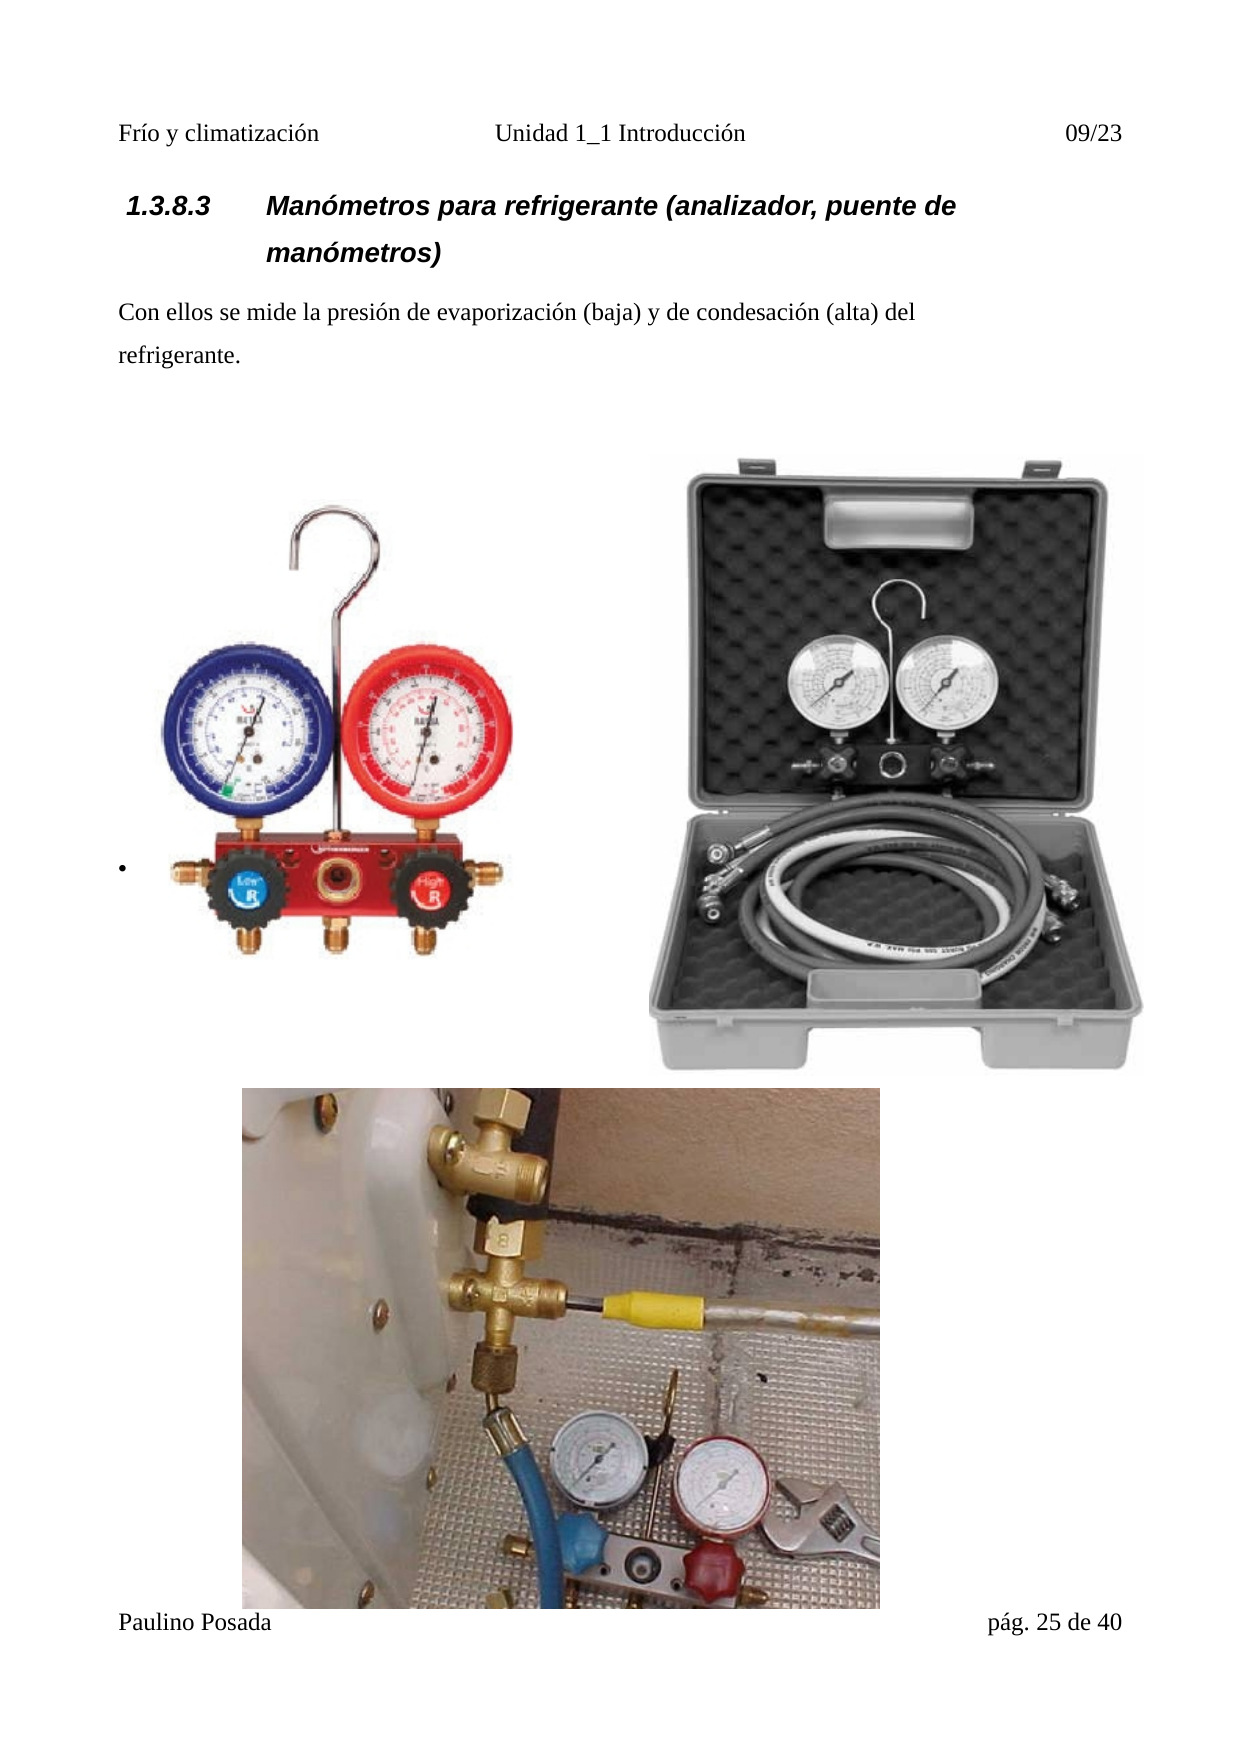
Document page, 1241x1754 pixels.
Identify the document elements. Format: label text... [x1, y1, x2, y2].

picture [649, 440, 1144, 1086]
subtitle Manómetros para refrigerante (analizador, puente de manómetros) [118, 189, 1122, 268]
picture [144, 499, 524, 961]
text Con ellos se mide la presión de evaporización (baja) y de condesación (alta) del [118, 297, 1122, 326]
picture [242, 1088, 880, 1609]
text refrigerante. [118, 340, 1122, 369]
